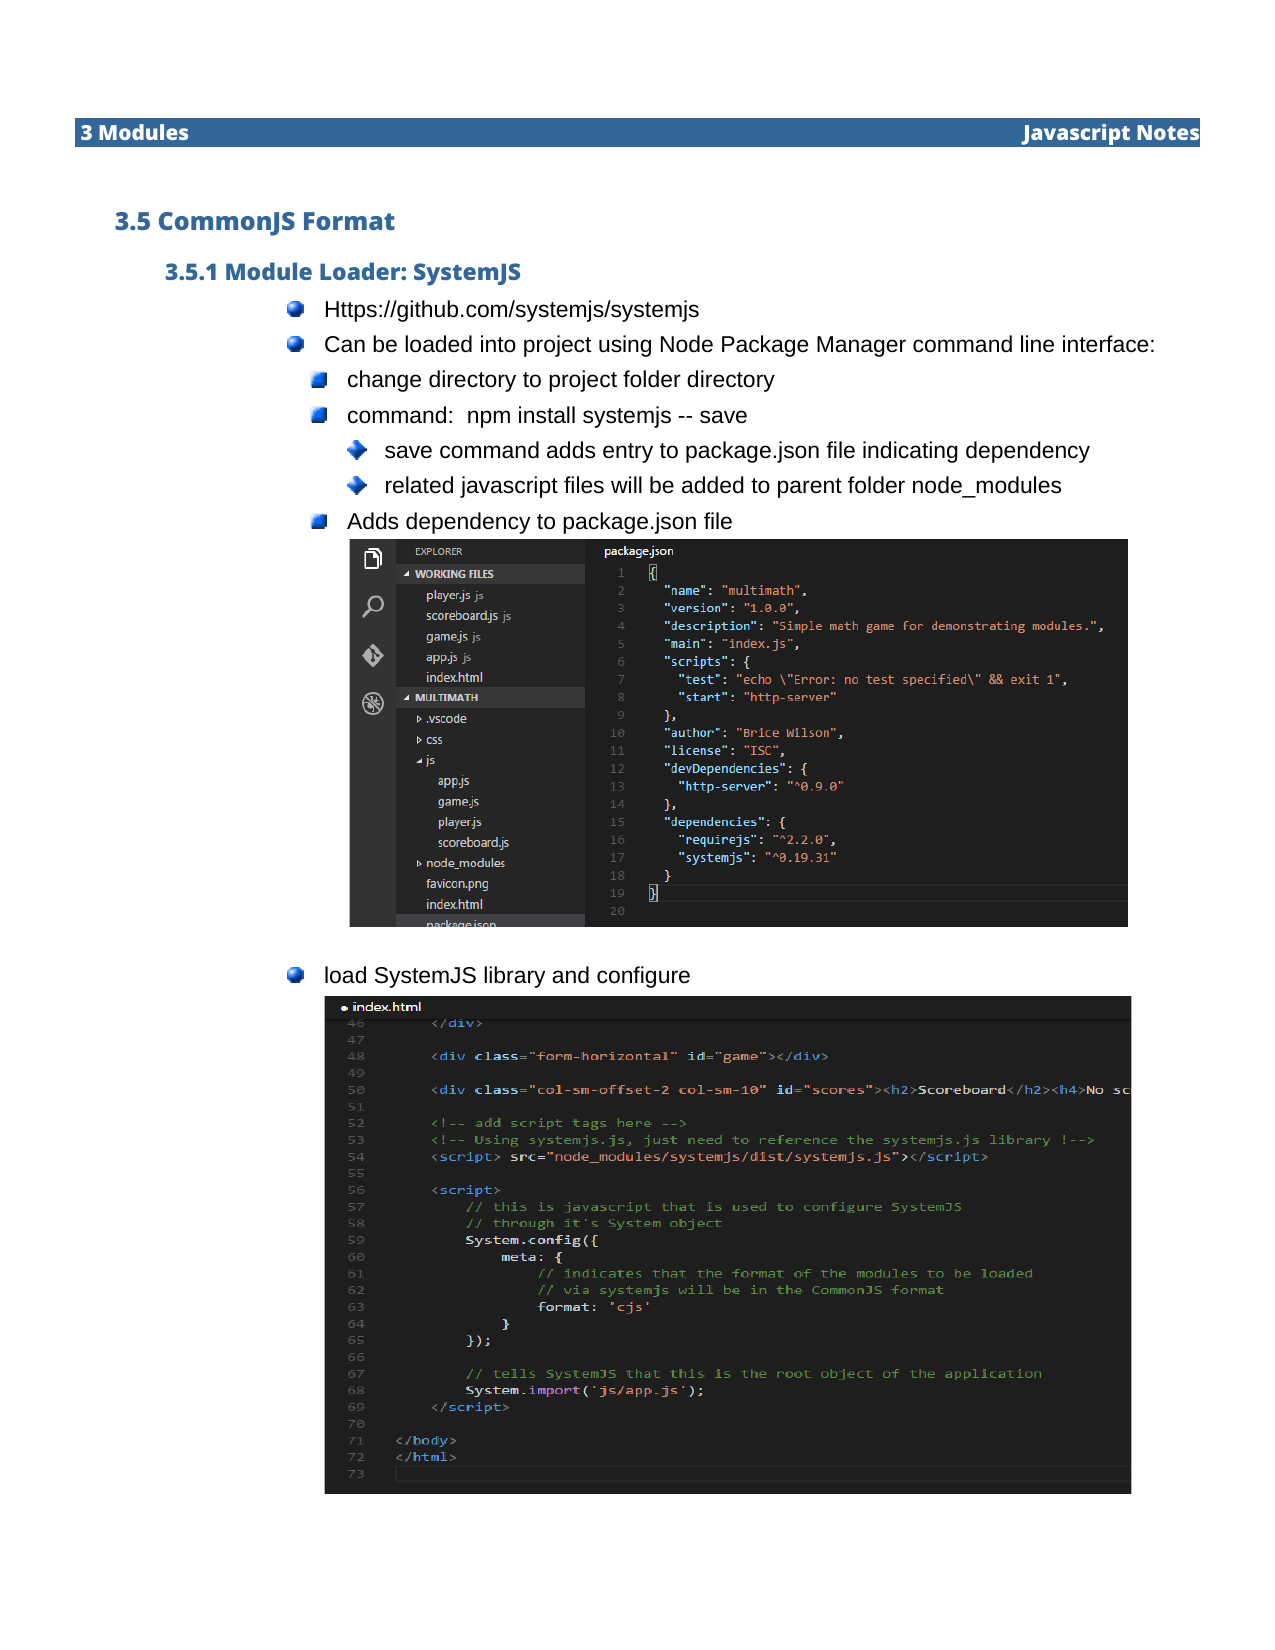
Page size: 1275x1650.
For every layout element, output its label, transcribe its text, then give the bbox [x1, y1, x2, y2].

list command: npm install systemjs -- save [309, 402, 1200, 428]
picture [310, 406, 327, 423]
list change directory to project folder directory [309, 366, 1200, 393]
list related javascript files will be added to parent folder node_modules [347, 472, 1200, 499]
list load SystemJS library and configure [286, 962, 1200, 988]
list Adds dependency to package.json file [309, 508, 1200, 534]
picture [287, 301, 304, 317]
picture [310, 371, 327, 388]
picture [287, 336, 304, 352]
subtitle Module Loader: SystemJS [75, 256, 1200, 287]
picture [324, 996, 1132, 1494]
subtitle CommonJS Format [75, 203, 1200, 238]
list Can be loaded into project using Node Package Manager command line interface: [286, 331, 1200, 357]
picture [347, 440, 367, 460]
picture [347, 476, 367, 495]
picture [310, 513, 327, 529]
picture [349, 539, 1128, 740]
picture [287, 967, 304, 983]
list save command adds entry to package.json file indicating dependency [347, 437, 1200, 463]
list Https://github.com/systemjs/systemjs [286, 296, 1200, 322]
